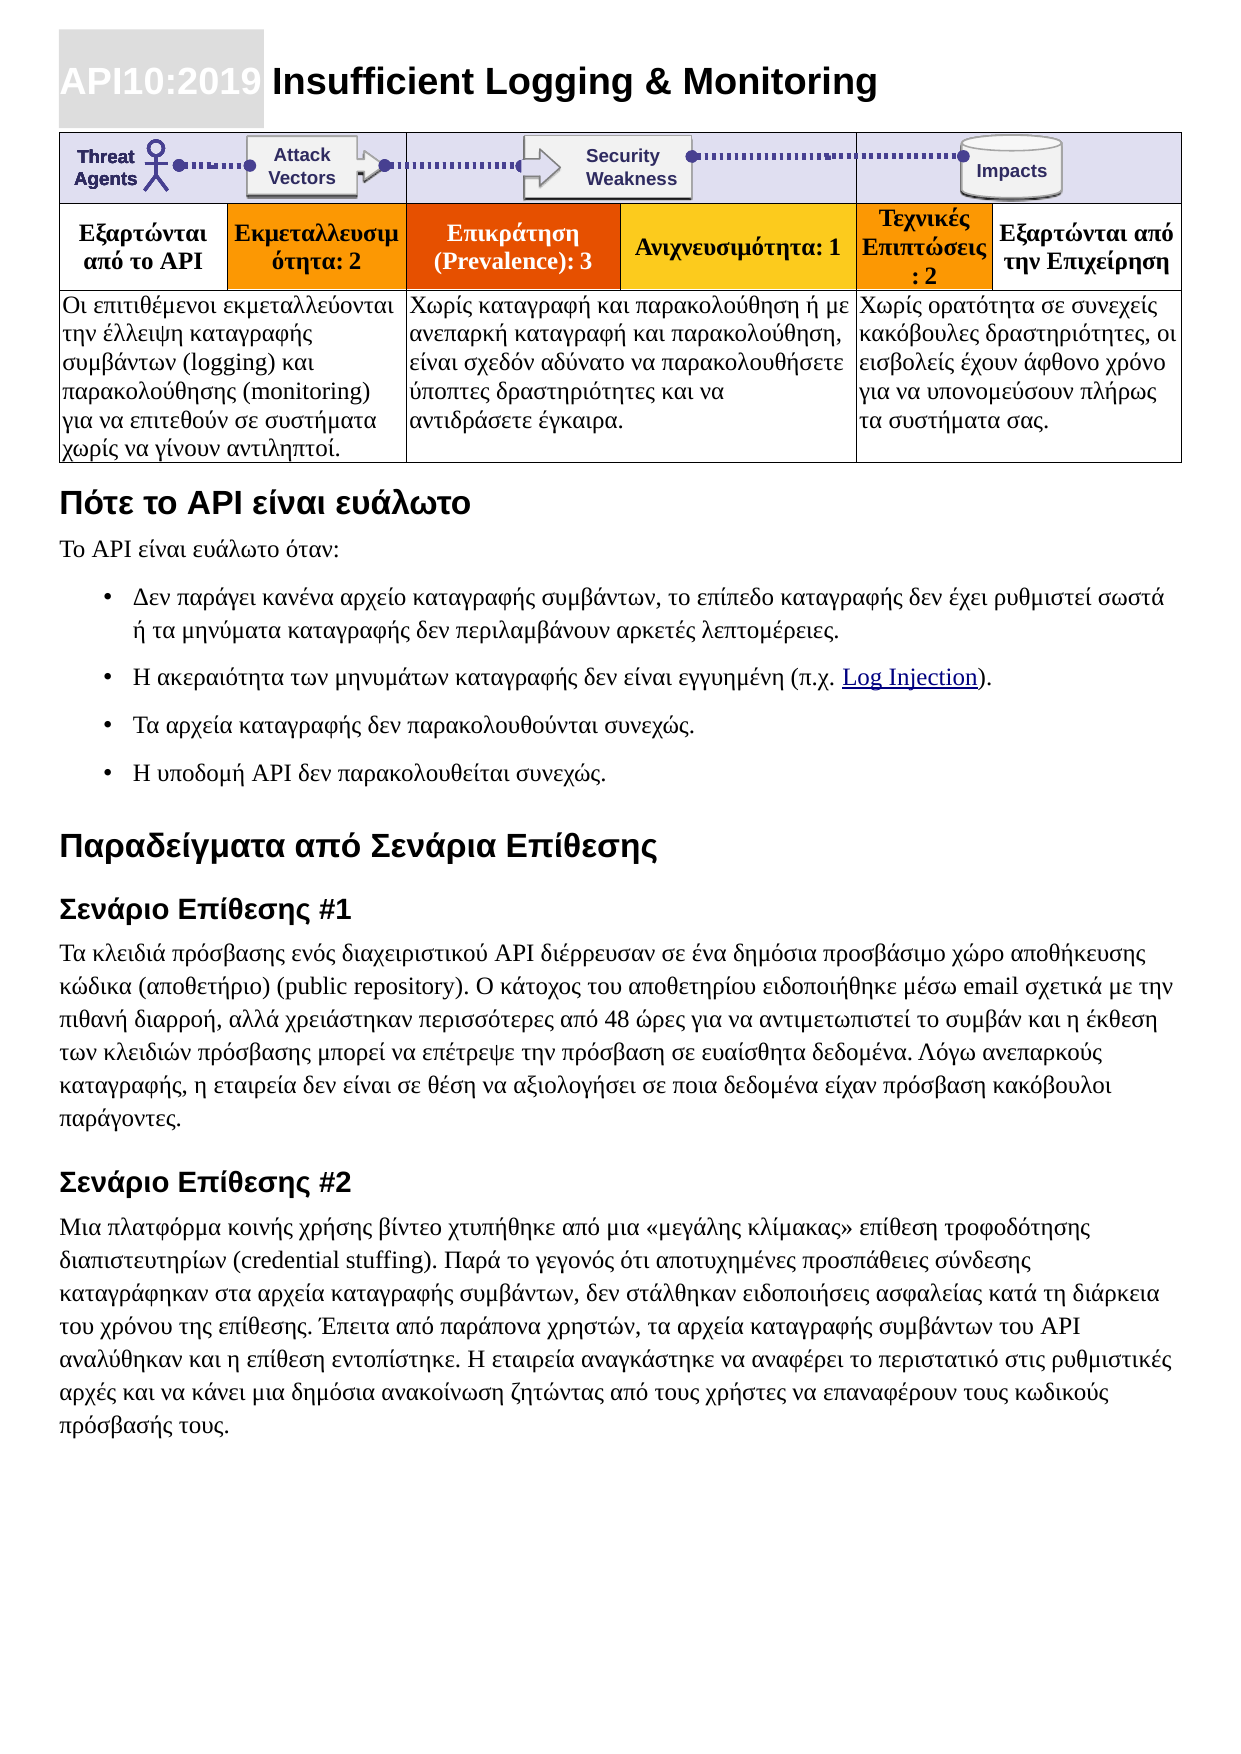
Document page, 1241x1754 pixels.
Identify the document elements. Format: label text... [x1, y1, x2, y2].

table_header [60, 133, 227, 203]
list Η υποδομή API δεν παρακολουθείται συνεχώς. [103, 758, 1181, 786]
list Η ακεραιότητα των μηνυμάτων καταγραφής δεν είναι εγγυημένη (π.χ. Log Injection). [103, 662, 1181, 691]
table_cell Χωρίς καταγραφή και παρακολούθηση ή με ανεπαρκή καταγραφή και παρακολούθηση, είναι σχεδόν αδύνατο να παρακολουθήσετε ύποπτες δραστηριότητες και να αντιδράσετε έγκαιρα. [407, 291, 856, 462]
subtitle Παραδείγματα από Σενάρια Επίθεσης [59, 826, 1181, 865]
subtitle Σενάριο Επίθεσης #1 [59, 892, 1181, 926]
table_header [227, 133, 406, 203]
list Τα αρχεία καταγραφής δεν παρακολουθούνται συνεχώς. [103, 710, 1181, 739]
table_cell Ανιχνευσιμότητα: 1 [621, 204, 856, 289]
table_cell Εκμεταλλευσιμότητα: 2 [228, 204, 406, 289]
table_header [620, 133, 856, 203]
table_cell Χωρίς ορατότητα σε συνεχείς κακόβουλες δραστηριότητες, οι εισβολείς έχουν άφθονο χρόνο για να υπονομεύσουν πλήρως τα συστήματα σας. [857, 291, 1181, 462]
subtitle Σενάριο Επίθεσης #2 [59, 1165, 1181, 1199]
table_header [857, 133, 992, 203]
text Το API είναι ευάλωτο όταν: [59, 534, 1181, 563]
table_cell Επικράτηση (Prevalence): 3 [407, 204, 620, 289]
list Δεν παράγει κανένα αρχείο καταγραφής συμβάντων, το επίπεδο καταγραφής δεν έχει ρυθμιστεί σωστά ή τα μηνύματα καταγραφής δεν περιλαμβάνουν αρκετές λεπτομέρειες. [103, 582, 1181, 644]
table_cell Εξαρτώνται από το API [60, 204, 227, 289]
table_cell Εξαρτώνται από την Επιχείρηση [993, 204, 1181, 289]
table_cell Τεχνικές Επιπτώσεις: 2 [857, 204, 992, 289]
text Τα κλειδιά πρόσβασης ενός διαχειριστικού API διέρρευσαν σε ένα δημόσια προσβάσιμο χώρο αποθήκευσης κώδικα (αποθετήριο) (public repository). Ο κάτοχος του αποθετηρίου ειδοποιήθηκε μέσω email σχετικά με την πιθανή διαρροή, αλλά χρειάστηκαν περισσότερες από 48 ώρες για να αντιμετωπιστεί το συμβάν και η έκθεση των κλειδιών πρόσβασης μπορεί να επέτρεψε την πρόσβαση σε ευαίσθητα δεδομένα. Λόγω ανεπαρκούς καταγραφής, η εταιρεία δεν είναι σε θέση να αξιολογήσει σε ποια δεδομένα είχαν πρόσβαση κακόβουλοι παράγοντες. [59, 938, 1181, 1132]
table_cell Οι επιτιθέμενοι εκμεταλλεύονται την έλλειψη καταγραφής συμβάντων (logging) και παρακολούθησης (monitoring) για να επιτεθούν σε συστήματα χωρίς να γίνουν αντιληπτοί. [60, 291, 406, 462]
text Μια πλατφόρμα κοινής χρήσης βίντεο χτυπήθηκε από μια «μεγάλης κλίμακας» επίθεση τροφοδότησης διαπιστευτηρίων (credential stuffing). Παρά το γεγονός ότι αποτυχημένες προσπάθειες σύνδεσης καταγράφηκαν στα αρχεία καταγραφής συμβάντων, δεν στάλθηκαν ειδοποιήσεις ασφαλείας κατά τη διάρκεια του χρόνου της επίθεσης. Έπειτα από παράπονα χρηστών, τα αρχεία καταγραφής συμβάντων του API αναλύθηκαν και η επίθεση εντοπίστηκε. Η εταιρεία αναγκάστηκε να αναφέρει το περιστατικό στις ρυθμιστικές αρχές και να κάνει μια δημόσια ανακοίνωση ζητώντας από τους χρήστες να επαναφέρουν τους κωδικούς πρόσβασής τους. [59, 1212, 1181, 1438]
table_header [992, 133, 1181, 203]
table_header [407, 133, 620, 203]
subtitle Πότε το API είναι ευάλωτο [59, 483, 1181, 522]
